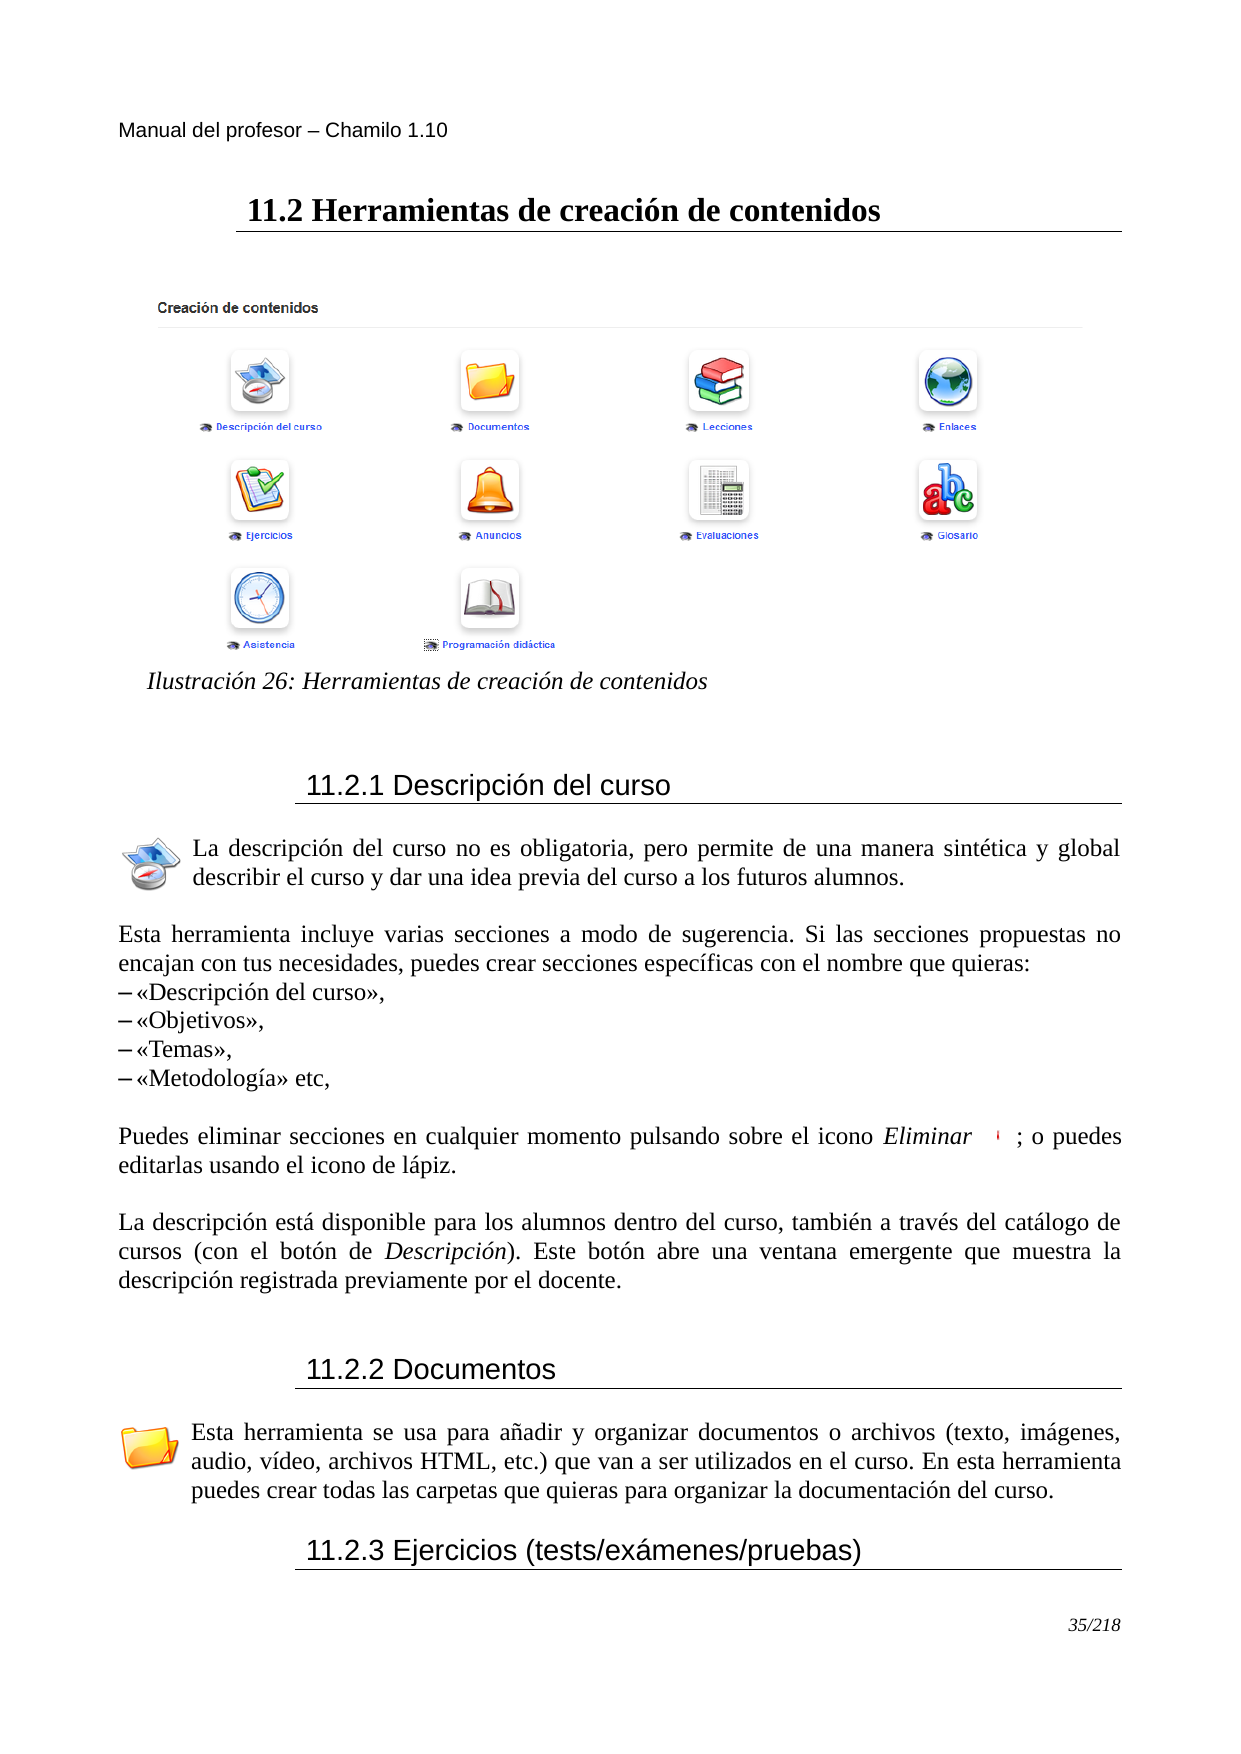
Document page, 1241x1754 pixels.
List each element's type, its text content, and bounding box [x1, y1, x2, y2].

picture [121, 834, 181, 894]
list «Temas», [118, 1034, 1122, 1063]
list «Descripción del curso», [118, 977, 1122, 1006]
subtitle Descripción del curso [295, 768, 1122, 803]
text Ilustración 26: Herramientas de creación de contenidos [147, 299, 1094, 694]
list «Objetivos», [118, 1006, 1122, 1034]
picture [120, 1417, 179, 1477]
subtitle Herramientas de creación de contenidos [236, 190, 1122, 231]
text Esta herramienta incluye varias secciones a modo de sugerencia. Si las secciones propuestas no encajan con tus necesidades, puedes crear secciones específicas con el nombre que quieras: [118, 919, 1122, 977]
subtitle Documentos [295, 1352, 1122, 1388]
text Esta herramienta se usa para añadir y organizar documentos o archivos (texto, imágenes, audio, vídeo, archivos HTML, etc.) que van a ser utilizados en el curso. En esta herramienta puedes crear todas las carpetas que quieras para organizar la documentación del curso. [118, 1417, 1122, 1503]
picture [151, 286, 1090, 666]
text La descripción está disponible para los alumnos dentro del curso, también a través del catálogo de cursos (con el botón de Descripción). Este botón abre una ventana emergente que muestra la descripción registrada previamente por el docente. [118, 1207, 1122, 1294]
text La descripción del curso no es obligatoria, pero permite de una manera sintética y global describir el curso y dar una idea previa del curso a los futuros alumnos. [118, 833, 1122, 891]
subtitle Ejercicios (tests/exámenes/pruebas) [295, 1533, 1122, 1569]
list «Metodología» etc, [118, 1063, 1122, 1092]
text Puedes eliminar secciones en cualquier momento pulsando sobre el icono Eliminar ; o puedes editarlas usando el icono de lápiz. [118, 1121, 1122, 1179]
